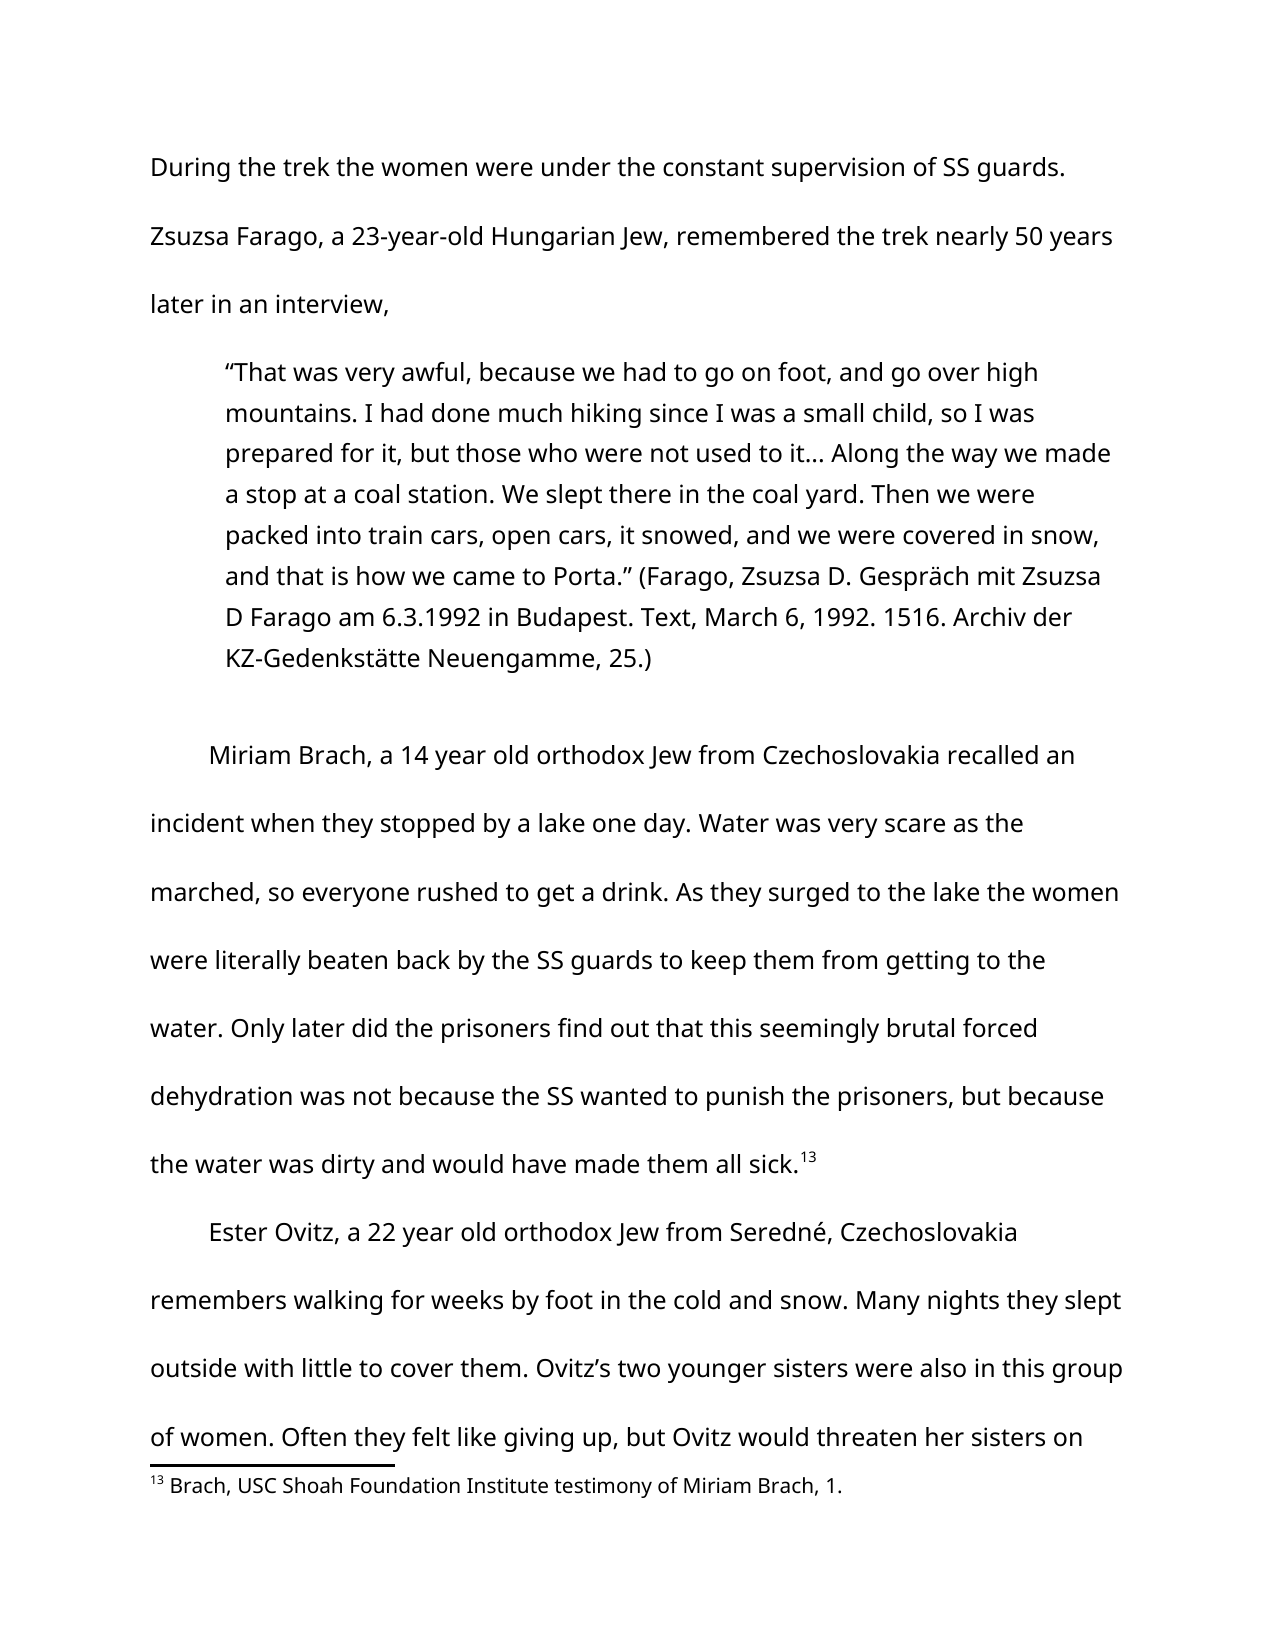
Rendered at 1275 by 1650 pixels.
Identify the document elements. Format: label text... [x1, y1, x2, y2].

text During the trek the women were under the constant supervision of SS guards. Zsuzsa Farago, a 23-year-old Hungarian Jew, remembered the trek nearly 50 years later in an interview, [150, 150, 1125, 320]
text Brach, USC Shoah Foundation Institute testimony of Miriam Brach, 1. [150, 1472, 1125, 1500]
text “That was very awful, because we had to go on foot, and go over high mountains. I had done much hiking since I was a small child, so I was prepared for it, but those who were not used to it... Along the way we made a stop at a coal station. We slept there in the coal yard. Then we were packed into train cars, open cars, it snowed, and we were covered in snow, and that is how we came to Porta.” (Farago, Zsuzsa D. Gespräch mit Zsuzsa D Farago am 6.3.1992 in Budapest. Text, March 6, 1992. 1516. Archiv der KZ‑Gedenkstätte Neuengamme, 25.) [225, 354, 1125, 674]
text Miriam Brach, a 14 year old orthodox Jew from Czechoslovakia recalled an incident when they stopped by a lake one day. Water was very scare as the marched, so everyone rushed to get a drink. As they surged to the lake the women were literally beaten back by the SS guards to keep them from getting to the water. Only later did the prisoners find out that this seemingly brutal forced dehydration was not because the SS wanted to punish the prisoners, but because the water was dirty and would have made them all sick. [150, 738, 1125, 1181]
text Ester Ovitz, a 22 year old orthodox Jew from Seredné, Czechoslovakia remembers walking for weeks by foot in the cold and snow. Many nights they slept outside with little to cover them. Ovitz’s two younger sisters were also in this group of women. Often they felt like giving up, but Ovitz would threaten her sisters on [150, 1215, 1125, 1453]
